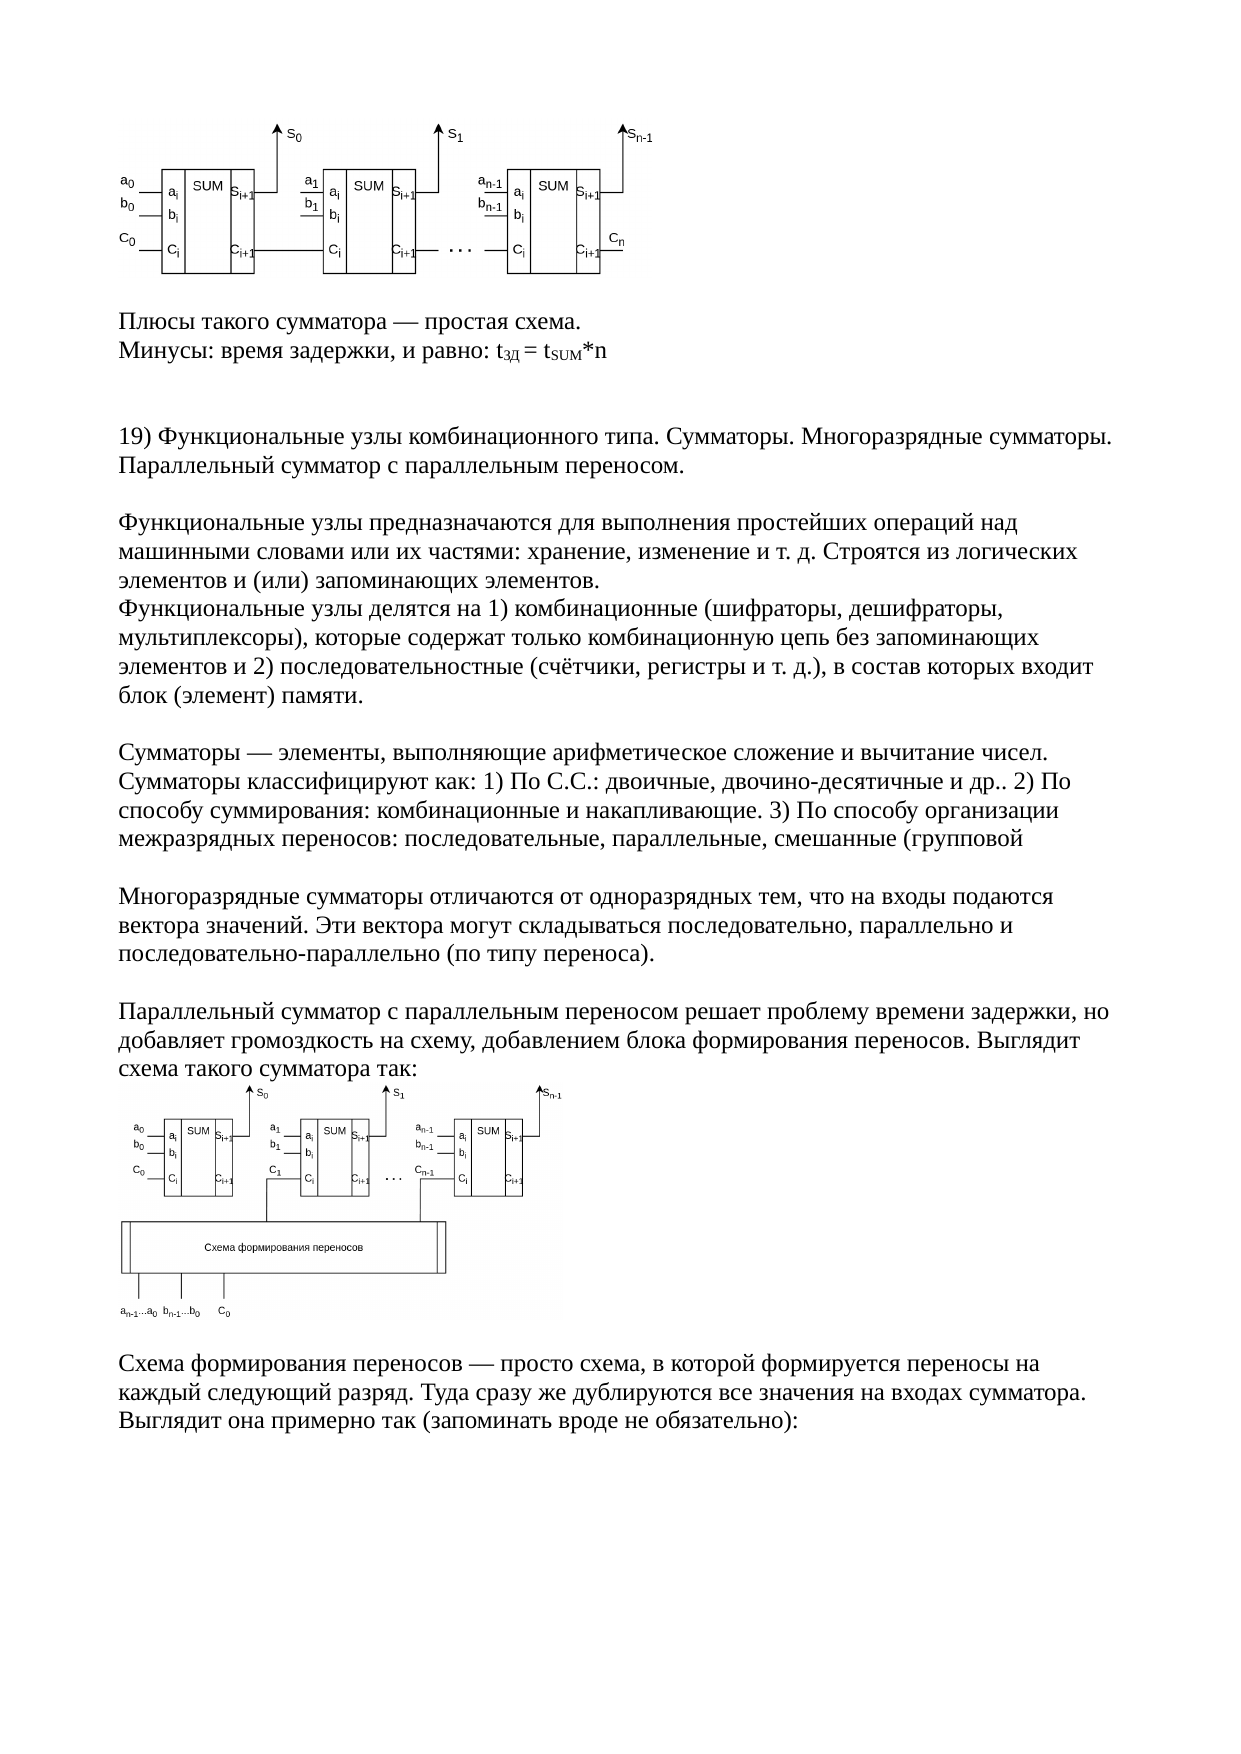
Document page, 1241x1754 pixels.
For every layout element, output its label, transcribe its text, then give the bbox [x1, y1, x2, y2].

text Параллельный сумматор с параллельным переносом решает проблему времени задержки, но добавляет громоздкость на схему, добавлением блока формирования переносов. Выглядит схема такого сумматора так: [118, 996, 1122, 1082]
picture [118, 118, 653, 278]
text Функциональные узлы предназначаются для выполнения простейших операций над машинными словами или их частями: хранение, изменение и т. д. Строятся из логических элементов и (или) запоминающих элементов. [118, 507, 1122, 593]
text Минусы: время задержки, и равно: tЗД = tSUM*n [118, 335, 1122, 363]
text Плюсы такого сумматора — простая схема. [118, 306, 1122, 335]
text Сумматоры — элементы, выполняющие арифметическое сложение и вычитание чисел. Сумматоры классифицируют как: 1) По С.С.: двоичные, двочино-десятичные и др.. 2) По способу суммирования: комбинационные и накапливающие. 3) По способу организации межразрядных переносов: последовательные, параллельные, смешанные (групповой [118, 737, 1122, 852]
picture [118, 1082, 563, 1320]
text Многоразрядные сумматоры отличаются от одноразрядных тем, что на входы подаются вектора значений. Эти вектора могут складываться последовательно, параллельно и последовательно-параллельно (по типу переноса). [118, 881, 1122, 967]
text Функциональные узлы делятся на 1) комбинационные (шифраторы, дешифраторы, мультиплексоры), которые содержат только комбинационную цепь без запоминающих элементов и 2) последовательностные (счётчики, регистры и т. д.), в состав которых входит блок (элемент) памяти. [118, 593, 1122, 708]
text Схема формирования переносов — просто схема, в которой формируется переносы на каждый следующий разряд. Туда сразу же дублируются все значения на входах сумматора. Выглядит она примерно так (запоминать вроде не обязательно): [118, 1348, 1122, 1434]
text 19) Функциональные узлы комбинационного типа. Сумматоры. Многоразрядные сумматоры. Параллельный сумматор с параллельным переносом. [118, 421, 1122, 478]
